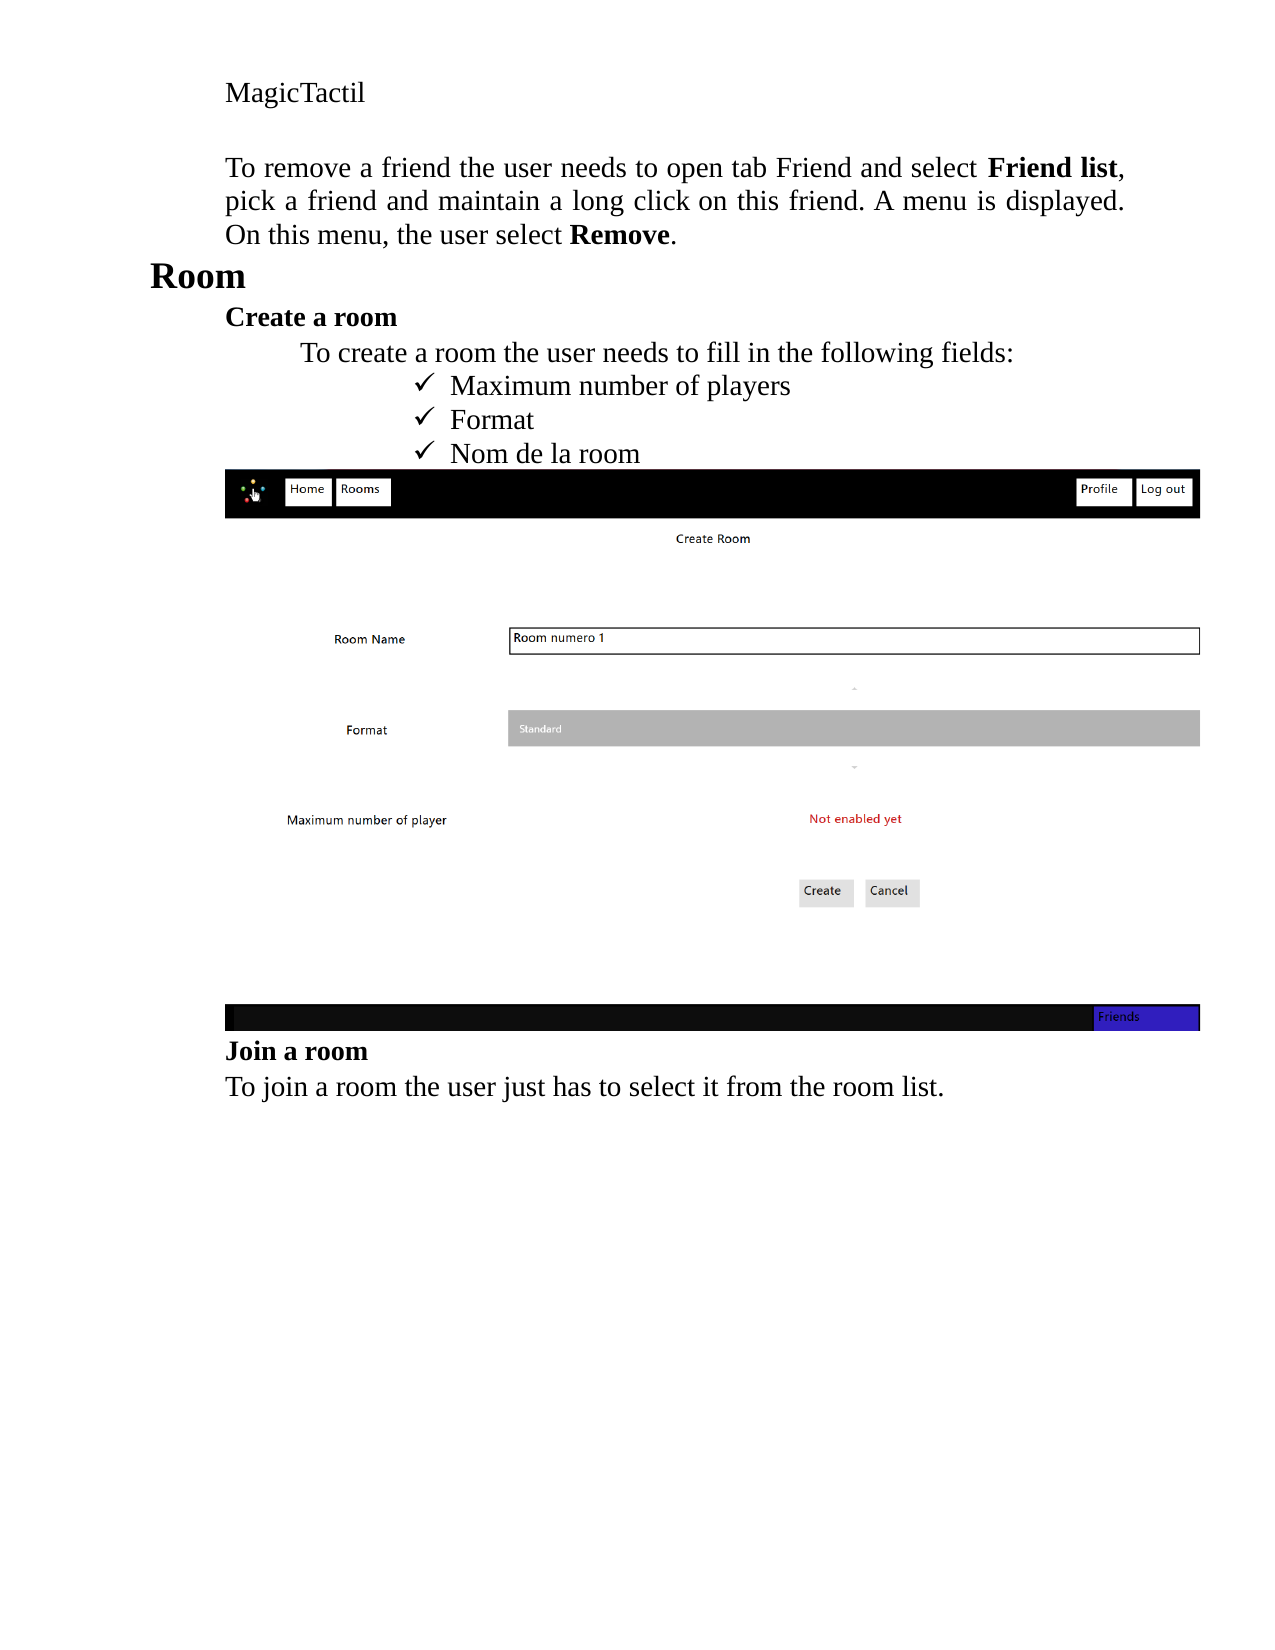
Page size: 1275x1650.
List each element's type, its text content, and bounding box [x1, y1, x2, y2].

text To remove a friend the user needs to open tab Friend and select Friend list, pick a friend and maintain a long click on this friend. A menu is displayed. On this menu, the user select Remove. [225, 150, 1125, 251]
list Nom de la room [412, 436, 1125, 469]
subtitle Join a room [150, 1033, 1125, 1066]
subtitle Room [150, 253, 1125, 297]
list Maximum number of players [412, 368, 1125, 402]
picture [225, 469, 1200, 1031]
list Format [412, 402, 1125, 436]
text To create a room the user needs to fill in the following fields: [225, 335, 1125, 368]
text To join a room the user just has to select it from the room list. [225, 1069, 1125, 1102]
subtitle Create a room [150, 299, 1125, 332]
